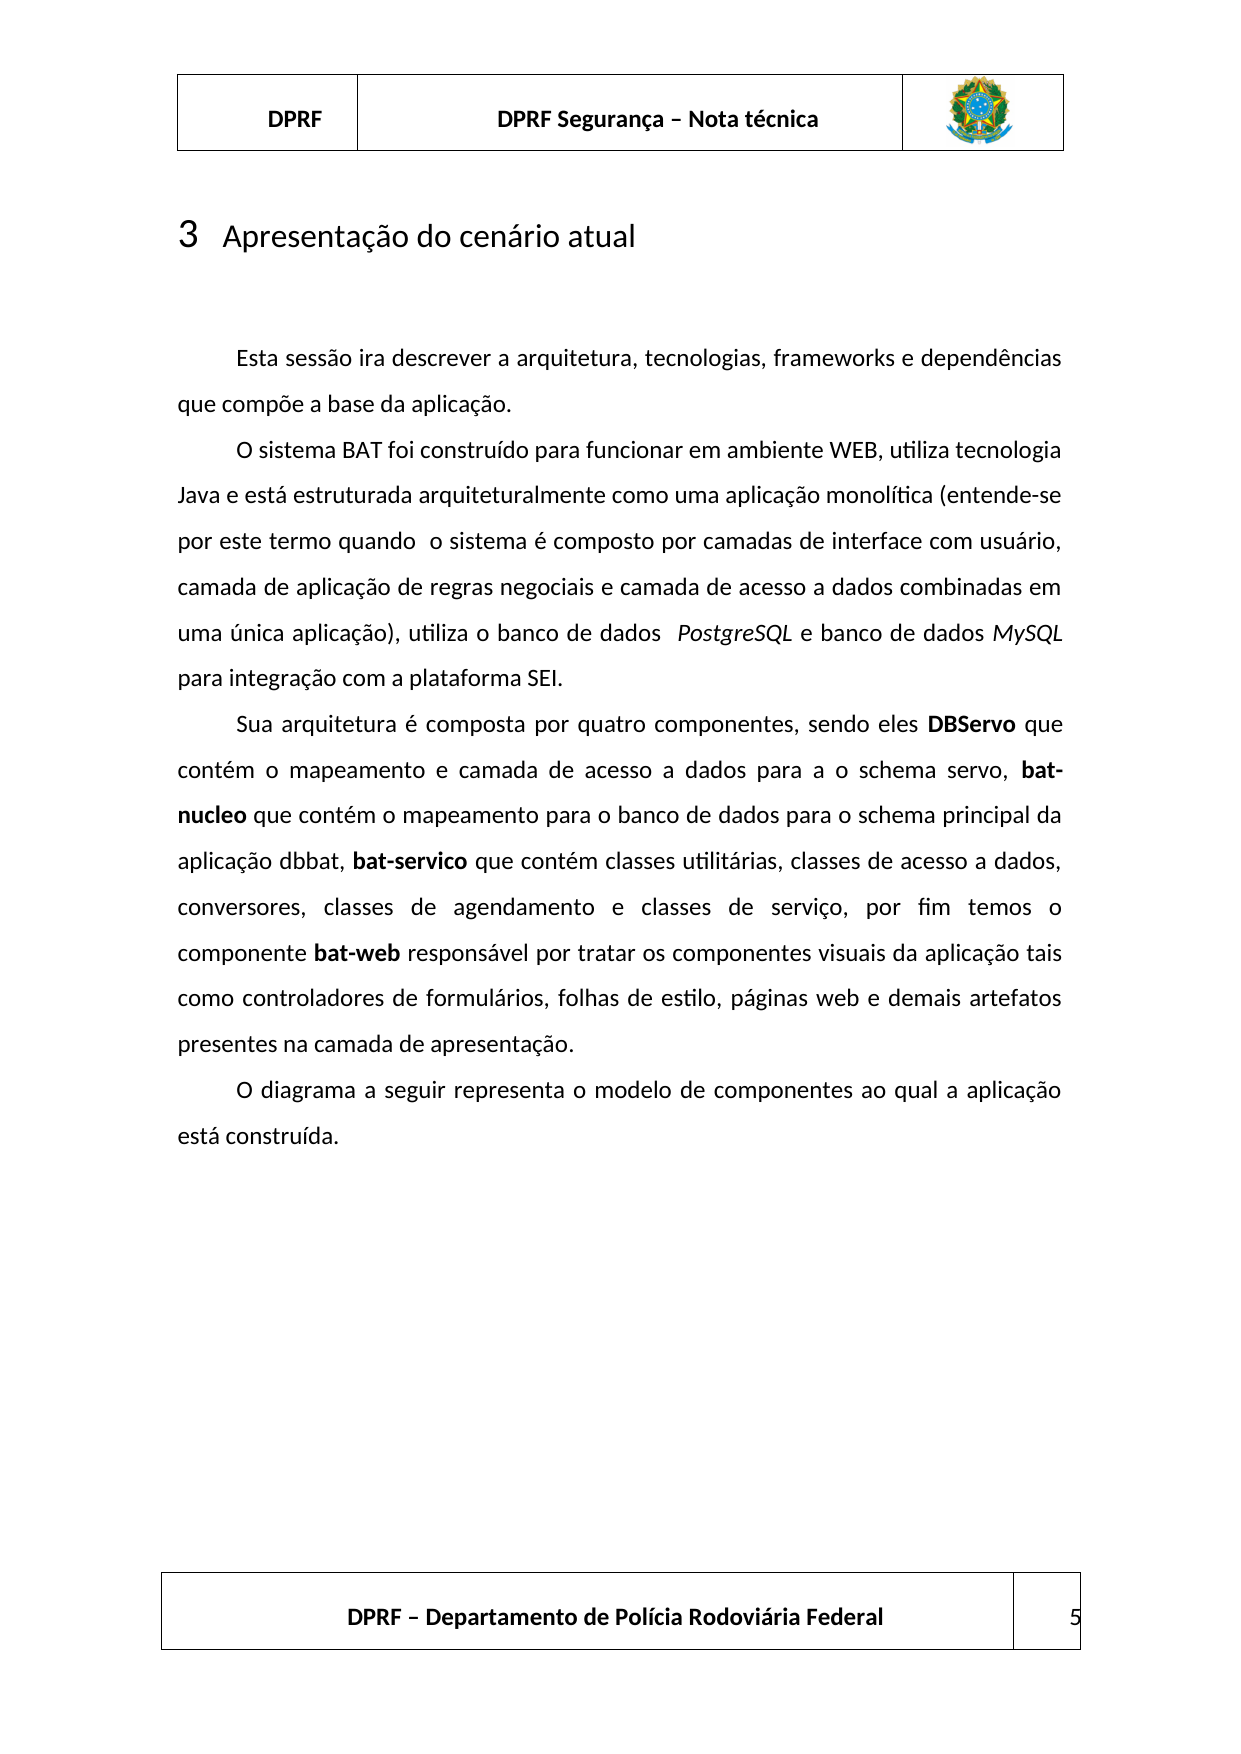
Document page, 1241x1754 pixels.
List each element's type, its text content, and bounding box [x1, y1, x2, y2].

subtitle Apresentação do cenário atual [177, 207, 1063, 257]
text Sua arquitetura é composta por quatro componentes, sendo eles DBServo que contém o mapeamento e camada de acesso a dados para a o schema servo, bat-nucleo que contém o mapeamento para o banco de dados para o schema principal da aplicação dbbat, bat-servico que contém classes utilitárias, classes de acesso a dados, conversores, classes de agendamento e classes de serviço, por fim temos o componente bat-web responsável por tratar os componentes visuais da aplicação tais como controladores de formulários, folhas de estilo, páginas web e demais artefatos presentes na camada de apresentação. [177, 708, 1063, 1059]
text O sistema BAT foi construído para funcionar em ambiente WEB, utiliza tecnologia Java e está estruturada arquiteturalmente como uma aplicação monolítica (entende-se por este termo quando o sistema é composto por camadas de interface com usuário, camada de aplicação de regras negociais e camada de acesso a dados combinadas em uma única aplicação), utiliza o banco de dados PostgreSQL e banco de dados MySQL para integração com a plataforma SEI. [177, 434, 1063, 693]
picture [944, 75, 1020, 149]
text Esta sessão ira descrever a arquitetura, tecnologias, frameworks e dependências que compõe a base da aplicação. [177, 342, 1063, 419]
text O diagrama a seguir representa o modelo de componentes ao qual a aplicação está construída. [177, 1074, 1063, 1150]
